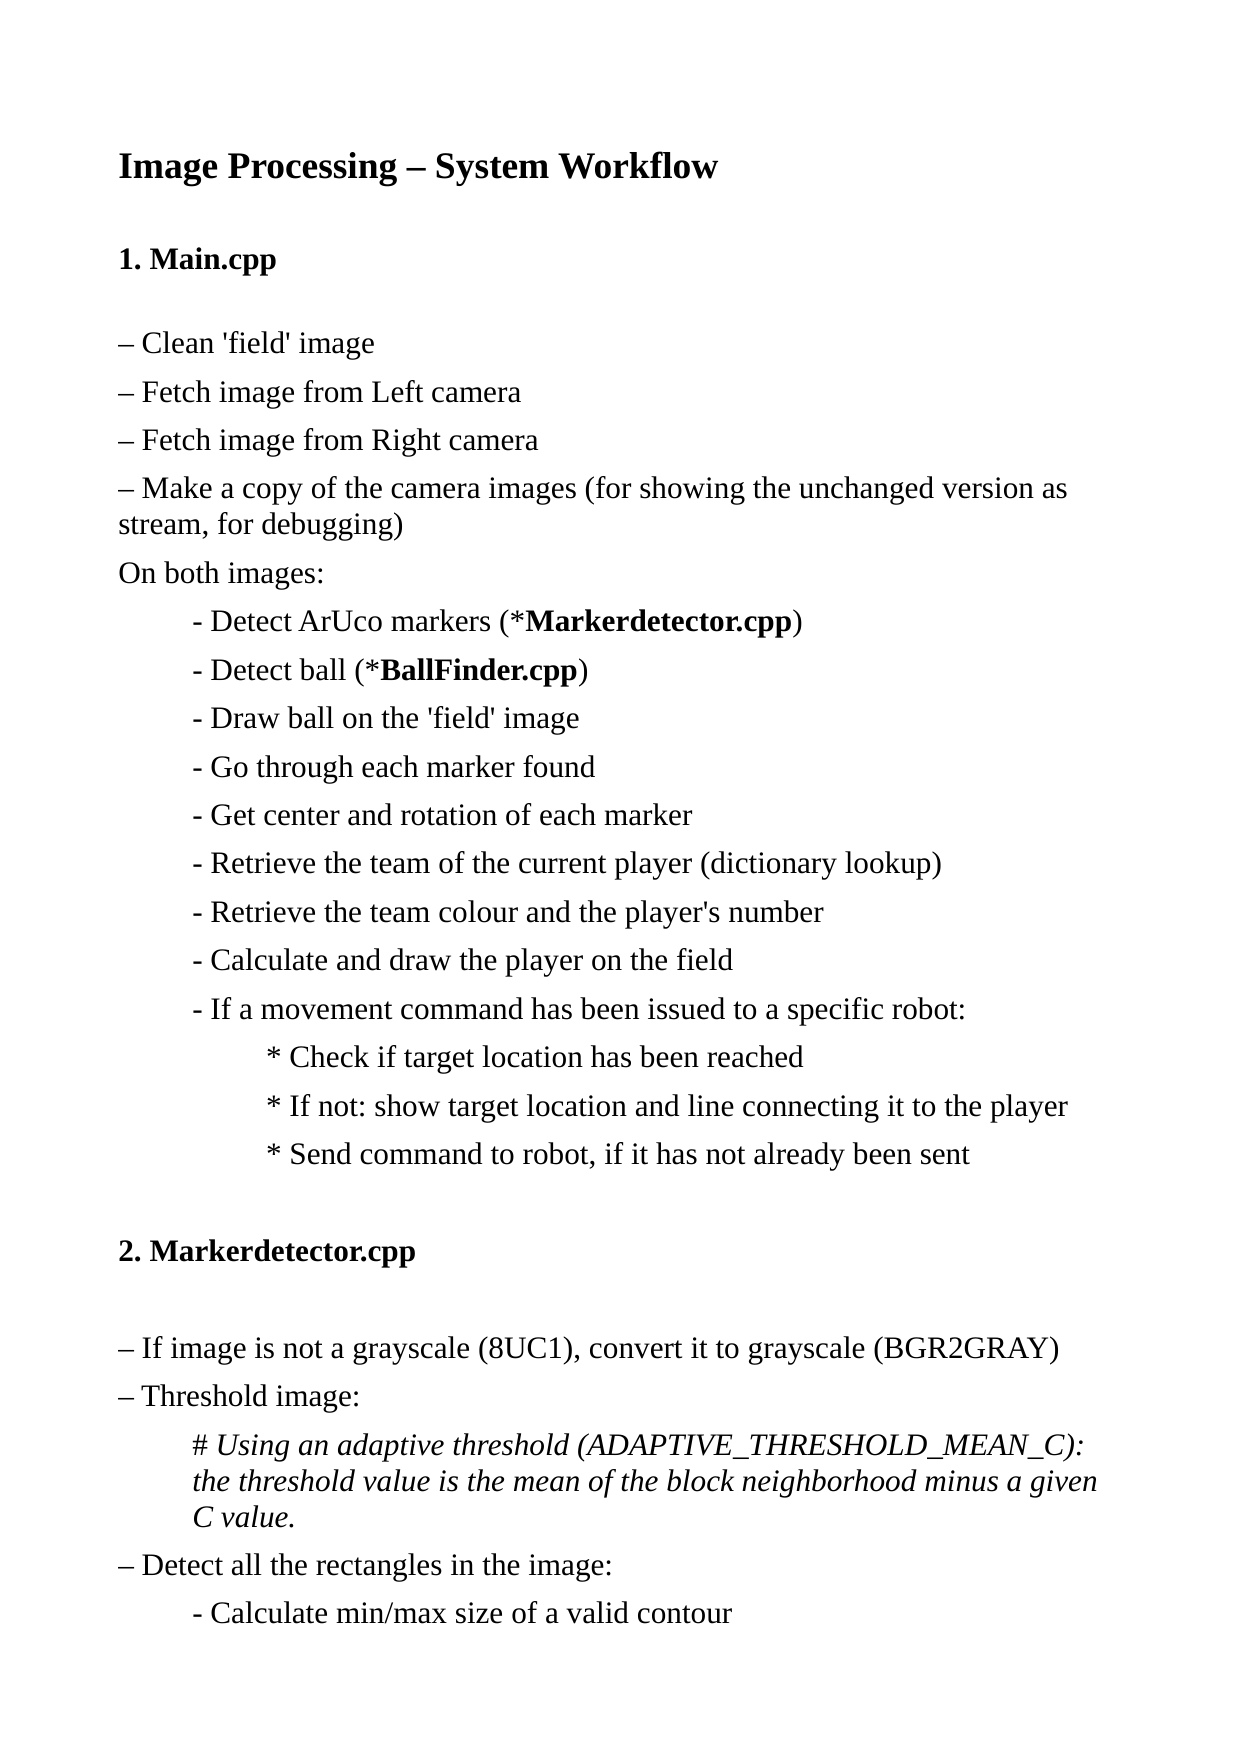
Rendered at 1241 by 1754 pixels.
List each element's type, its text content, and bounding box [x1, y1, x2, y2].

text * Send command to robot, if it has not already been sent [118, 1135, 1122, 1171]
text * Check if target location has been reached [118, 1038, 1122, 1074]
subtitle Image Processing – System Workflow [118, 143, 1122, 186]
text - Get center and rotation of each marker [118, 796, 1122, 832]
text - Detect ball (*BallFinder.cpp) [118, 651, 1122, 687]
text – Make a copy of the camera images (for showing the unchanged version as stream, for debugging) [118, 470, 1122, 542]
text – Threshold image: [118, 1377, 1122, 1413]
text – Detect all the rectangles in the image: [118, 1546, 1122, 1582]
text - Draw ball on the 'field' image [118, 699, 1122, 735]
text 1. Main.cpp [118, 240, 1122, 312]
text - Calculate and draw the player on the field [118, 942, 1122, 977]
text - Detect ArUco markers (*Markerdetector.cpp) [118, 602, 1122, 638]
text - Go through each marker found [118, 748, 1122, 784]
text – Fetch image from Left camera [118, 373, 1122, 409]
text – Clean 'field' image [118, 324, 1122, 360]
text # Using an adaptive threshold (ADAPTIVE_THRESHOLD_MEAN_C): the threshold value is the mean of the block neighborhood minus a given C value. [118, 1426, 1122, 1534]
text - Retrieve the team colour and the player's number [118, 893, 1122, 929]
text - If a movement command has been issued to a specific robot: [118, 990, 1122, 1026]
text - Retrieve the team of the current player (dictionary lookup) [118, 845, 1122, 881]
text – Fetch image from Right camera [118, 421, 1122, 457]
text 2. Markerdetector.cpp [118, 1232, 1122, 1268]
text – If image is not a grayscale (8UC1), convert it to grayscale (BGR2GRAY) [118, 1329, 1122, 1365]
text - Calculate min/max size of a valid contour [118, 1595, 1122, 1631]
text * If not: show target location and line connecting it to the player [118, 1087, 1122, 1123]
text On both images: [118, 554, 1122, 590]
